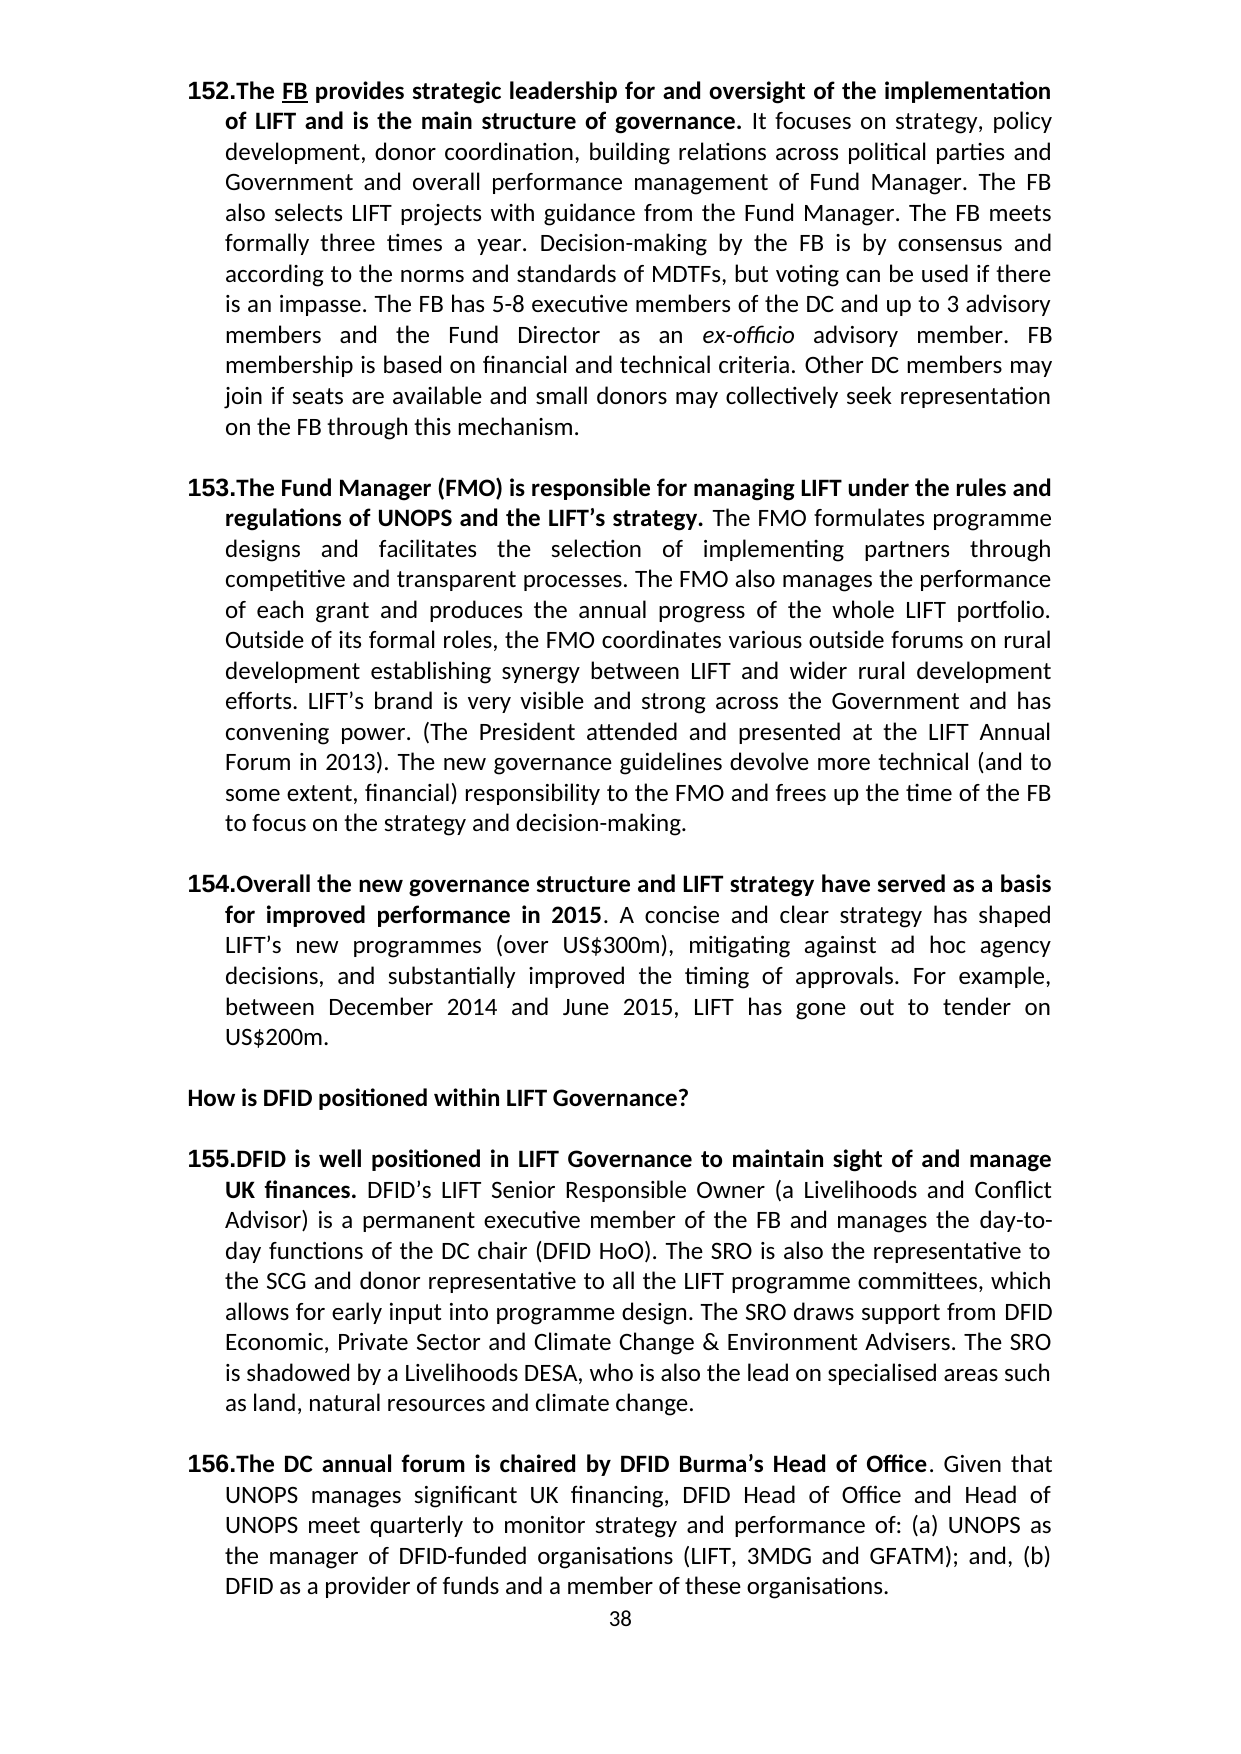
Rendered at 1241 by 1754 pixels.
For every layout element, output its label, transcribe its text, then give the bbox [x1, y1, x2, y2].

list Overall the new governance structure and LIFT strategy have served as a basis for improved performance in 2015. A concise and clear strategy has shaped LIFT’s new programmes (over US$300m), mitigating against ad hoc agency decisions, and substantially improved the timing of approvals. For example, between December 2014 and June 2015, LIFT has gone out to tender on US$200m. [187, 868, 1053, 1052]
list How is DFID positioned within LIFT Governance? [187, 1082, 1053, 1113]
list The Fund Manager (FMO) is responsible for managing LIFT under the rules and regulations of UNOPS and the LIFT’s strategy. The FMO formulates programme designs and facilitates the selection of implementing partners through competitive and transparent processes. The FMO also manages the performance of each grant and produces the annual progress of the whole LIFT portfolio. Outside of its formal roles, the FMO coordinates various outside forums on rural development establishing synergy between LIFT and wider rural development efforts. LIFT’s brand is very visible and strong across the Government and has convening power. (The President attended and presented at the LIFT Annual Forum in 2013). The new governance guidelines devolve more technical (and to some extent, financial) responsibility to the FMO and frees up the time of the FB to focus on the strategy and decision-making. [187, 472, 1053, 838]
list The DC annual forum is chaired by DFID Burma’s Head of Office. Given that UNOPS manages significant UK financing, DFID Head of Office and Head of UNOPS meet quarterly to monitor strategy and performance of: (a) UNOPS as the manager of DFID-funded organisations (LIFT, 3MDG and GFATM); and, (b) DFID as a provider of funds and a member of these organisations. [187, 1448, 1053, 1601]
list The FB provides strategic leadership for and oversight of the implementation of LIFT and is the main structure of governance. It focuses on strategy, policy development, donor coordination, building relations across political parties and Government and overall performance management of Fund Manager. The FB also selects LIFT projects with guidance from the Fund Manager. The FB meets formally three times a year. Decision-making by the FB is by consensus and according to the norms and standards of MDTFs, but voting can be used if there is an impasse. The FB has 5-8 executive members of the DC and up to 3 advisory members and the Fund Director as an ex-officio advisory member. FB membership is based on financial and technical criteria. Other DC members may join if seats are available and small donors may collectively seek representation on the FB through this mechanism. [187, 75, 1053, 441]
list DFID is well positioned in LIFT Governance to maintain sight of and manage UK finances. DFID’s LIFT Senior Responsible Owner (a Livelihoods and Conflict Advisor) is a permanent executive member of the FB and manages the day-to-day functions of the DC chair (DFID HoO). The SRO is also the representative to the SCG and donor representative to all the LIFT programme committees, which allows for early input into programme design. The SRO draws support from DFID Economic, Private Sector and Climate Change & Environment Advisers. The SRO is shadowed by a Livelihoods DESA, who is also the lead on specialised areas such as land, natural resources and climate change. [187, 1143, 1053, 1418]
